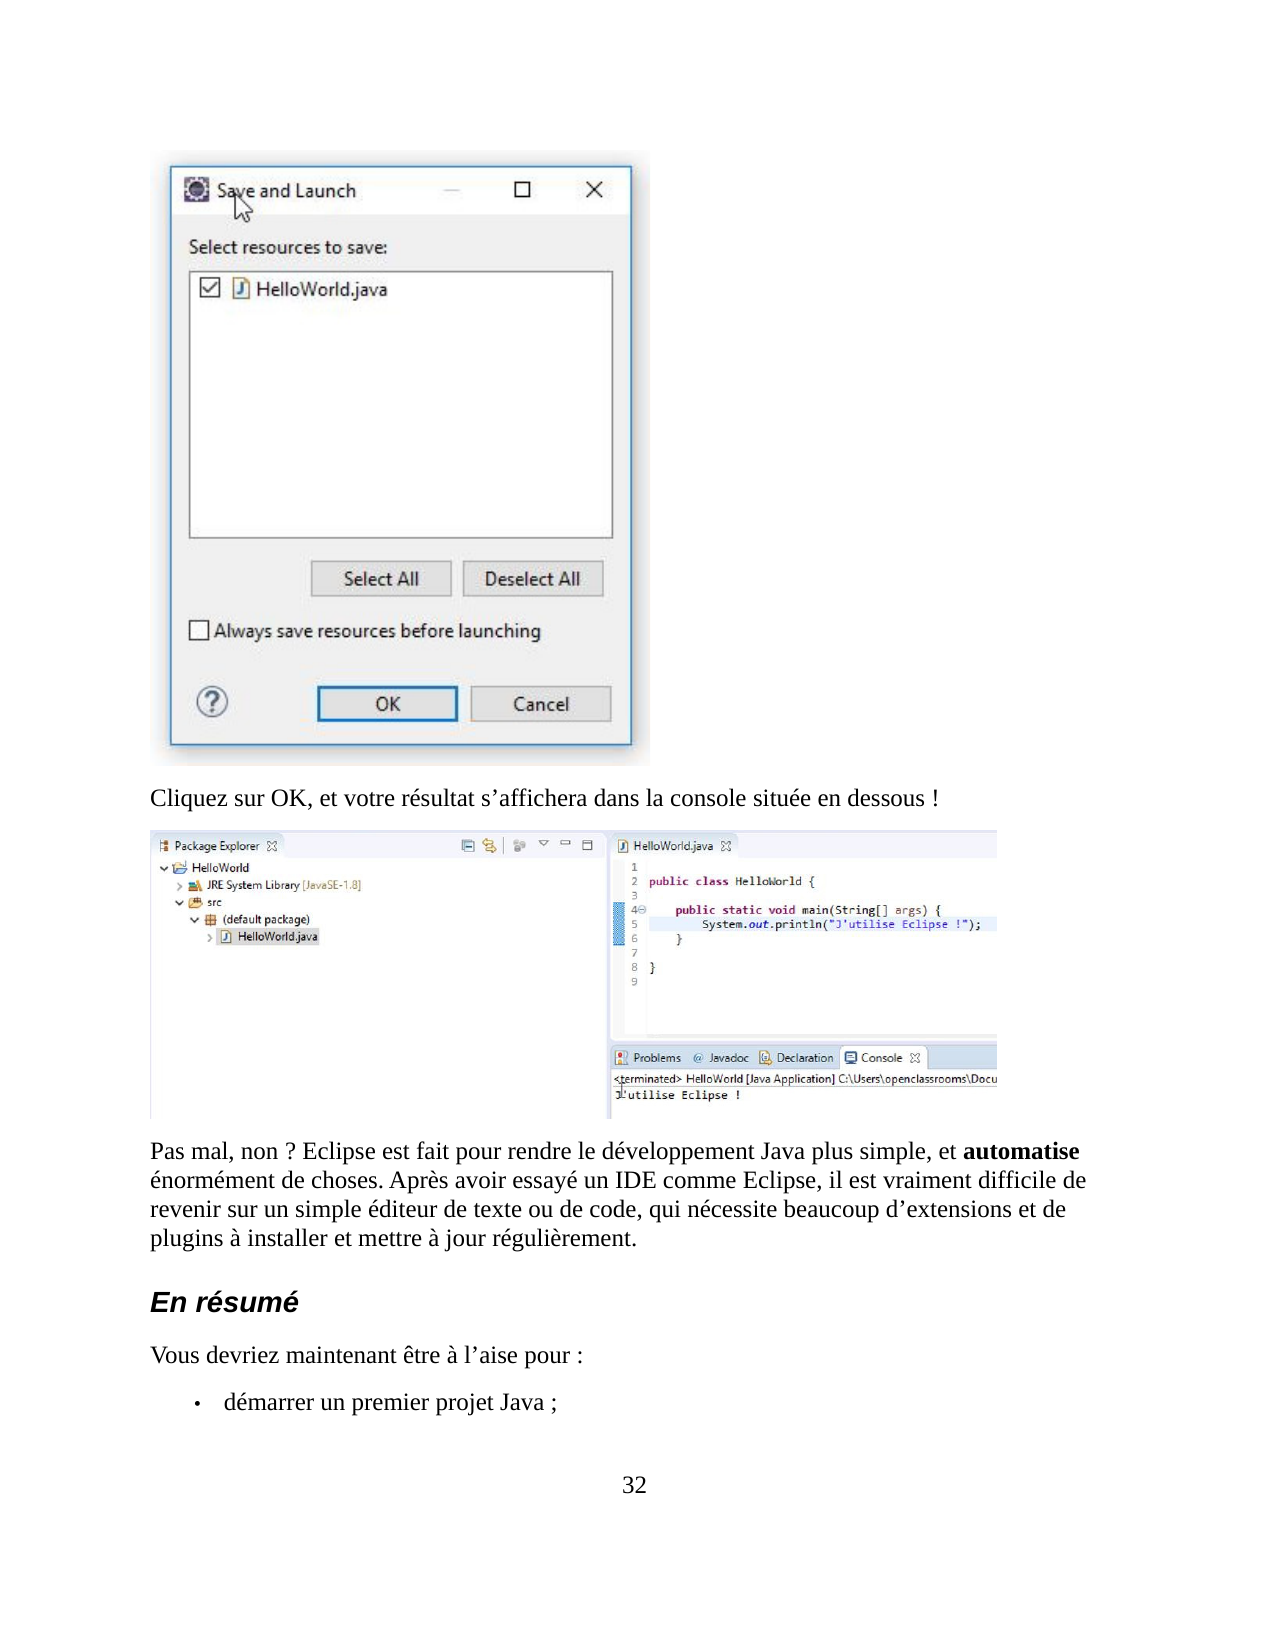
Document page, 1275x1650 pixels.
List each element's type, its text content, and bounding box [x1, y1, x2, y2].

text Cliquez sur OK, et votre résultat s’affichera dans la console située en dessous ! [150, 783, 1125, 812]
picture [150, 830, 997, 1119]
subtitle En résumé [150, 1285, 1125, 1319]
text Pas mal, non ? Eclipse est fait pour rendre le développement Java plus simple, et automatise énormément de choses. Après avoir essayé un IDE comme Eclipse, il est vraiment difficile de revenir sur un simple éditeur de texte ou de code, qui nécessite beaucoup d’extensions et de plugins à installer et mettre à jour régulièrement. [150, 1136, 1125, 1251]
list démarrer un premier projet Java ; [194, 1387, 1125, 1416]
picture [150, 150, 650, 766]
text Vous devriez maintenant être à l’aise pour : [150, 1340, 1125, 1369]
